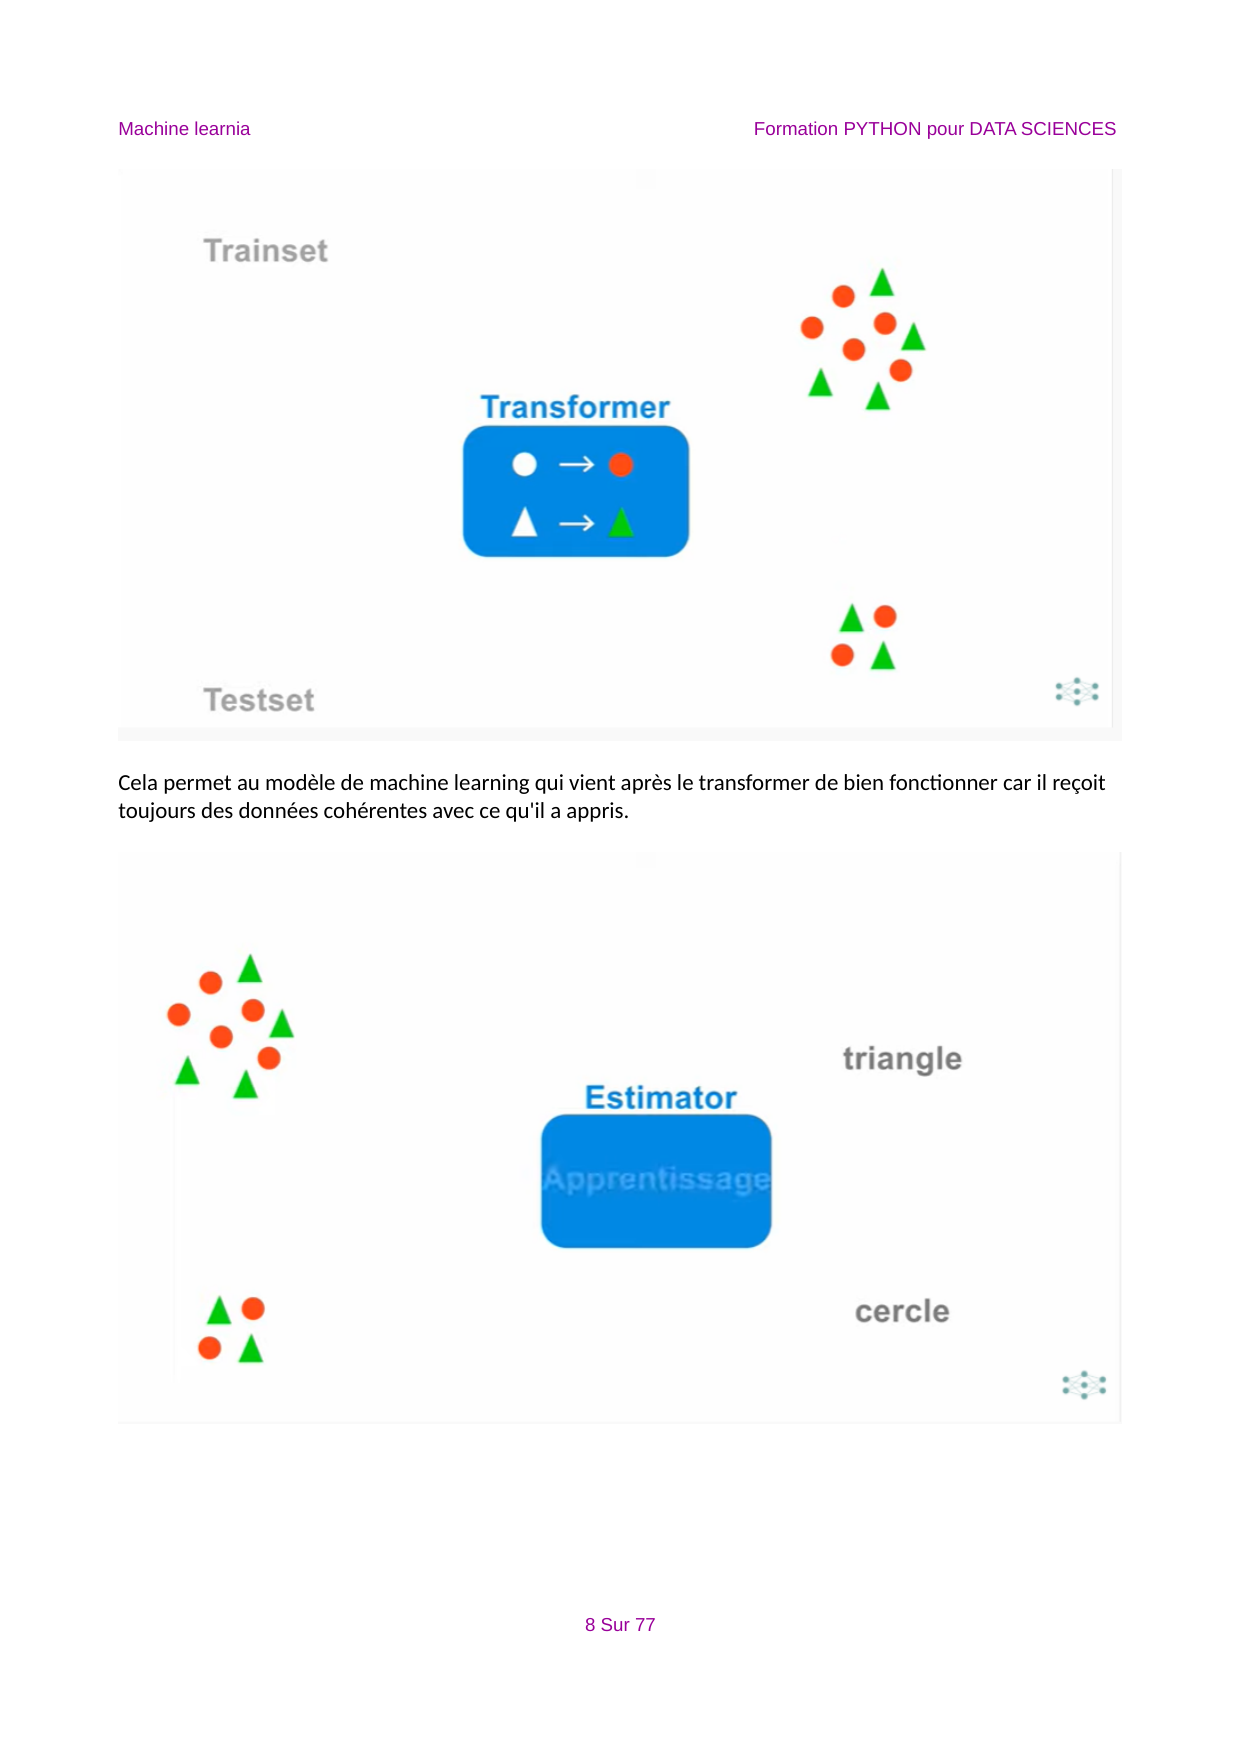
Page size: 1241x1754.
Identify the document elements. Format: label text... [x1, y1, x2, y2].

picture [118, 852, 1122, 1424]
picture [118, 169, 1122, 741]
text Cela permet au modèle de machine learning qui vient après le transformer de bien fonctionner car il reçoit toujours des données cohérentes avec ce qu'il a appris. [118, 768, 1122, 824]
